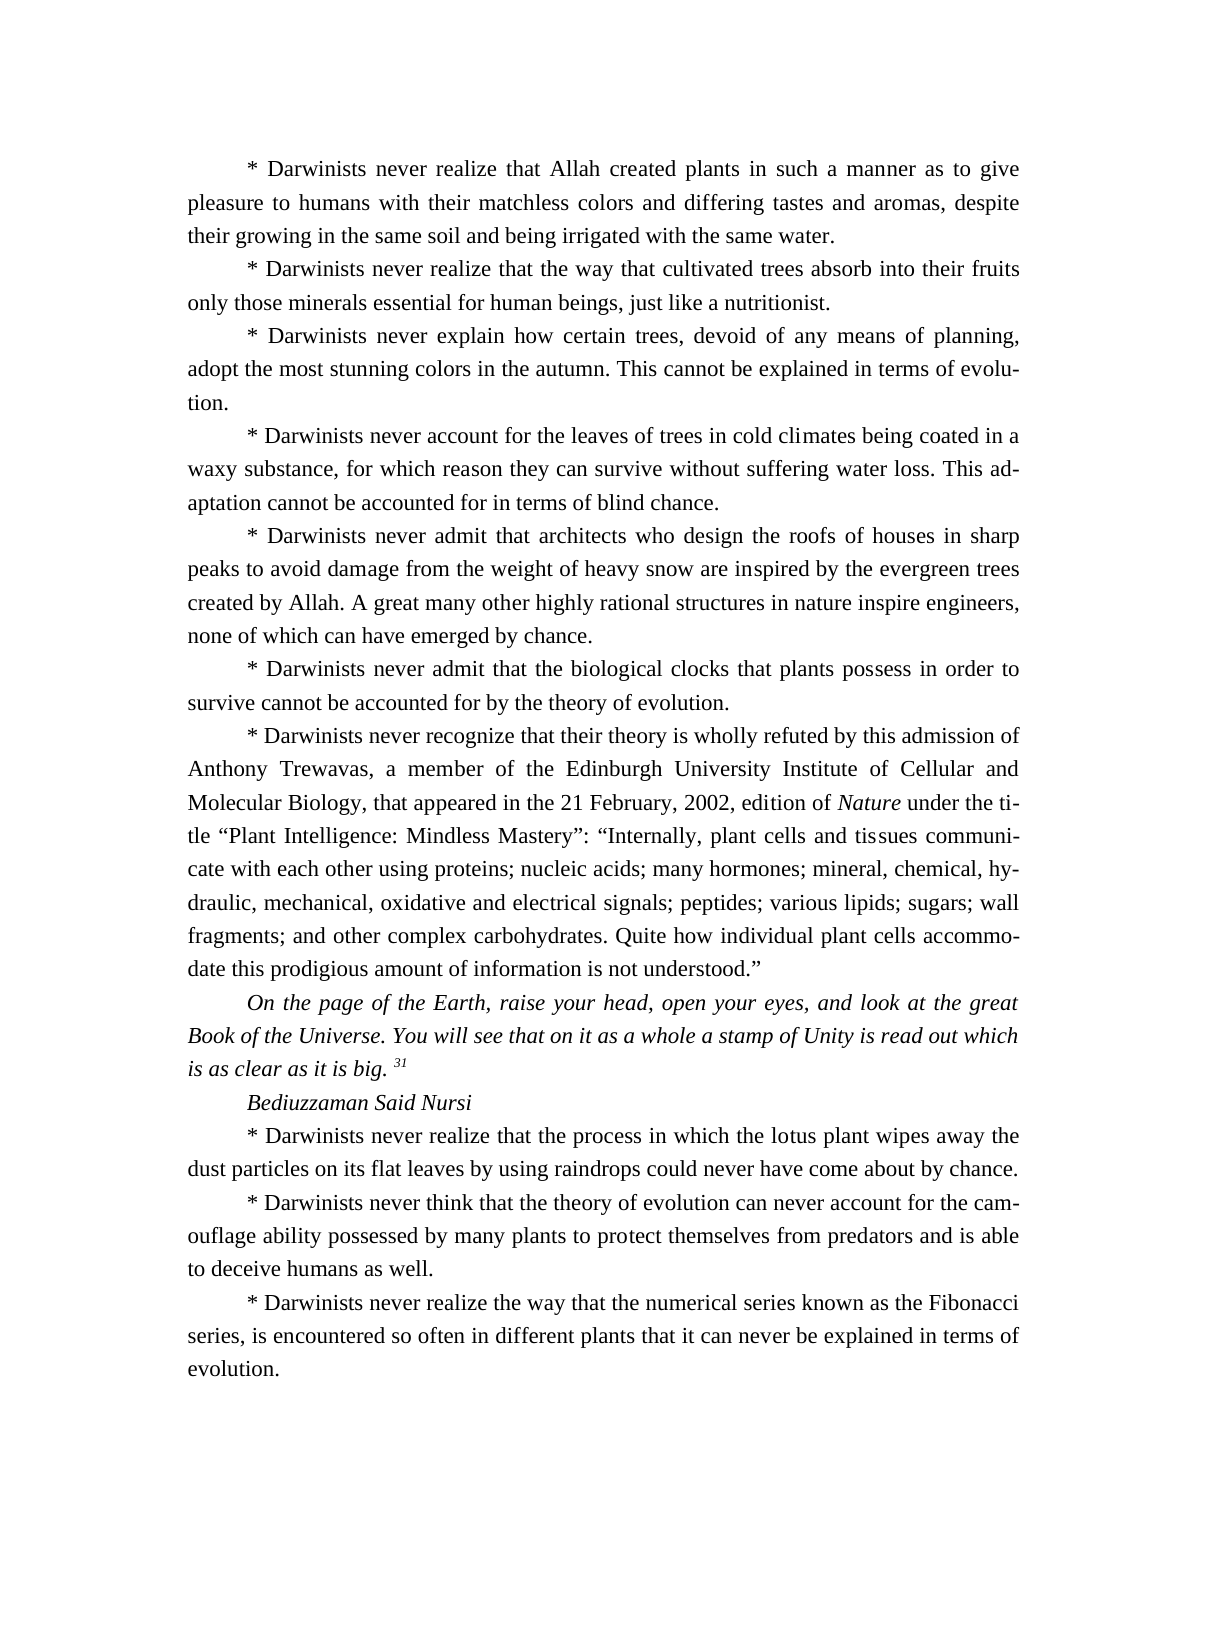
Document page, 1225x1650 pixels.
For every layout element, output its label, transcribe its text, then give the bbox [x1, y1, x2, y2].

text * Darwinists nev­er ad­mit that ar­chi­tects who de­sign the roofs of hous­es in sharp peaks to avoid dam­age from the weight of heavy snow are in­spired by the ev­er­green trees cre­at­ed by Allah. A great many oth­er high­ly ra­tion­al struc­tures in na­ture in­spire en­gi­neers, none of which can have emerged by chance. [187, 517, 1020, 650]
text Bediuzzaman Said Nursi [187, 1083, 1020, 1117]
text * Darwinists nev­er re­al­ize the way that the nu­mer­i­cal se­ries known as the Fibonacci se­ries, is en­coun­tered so of­ten in dif­fer­ent plants that it can nev­er be ex­plained in terms of ev­o­lu­tion. [187, 1283, 1020, 1383]
text * Darwinists nev­er re­al­ize that the proc­ess in which the lo­tus plant wip­es away the dust par­ti­cles on its flat leaves by us­ing rain­drops could nev­er have come about by chance. [187, 1117, 1020, 1183]
text * Darwinists nev­er ex­plain how cer­tain trees, de­void of any means of plan­ning, adopt the most stun­ning col­ors in the au­tumn. This can­not be ex­plained in terms of ev­o­lu­tion. [187, 317, 1020, 417]
text * Darwinists nev­er re­al­ize that Allah cre­at­ed plants in such a man­ner as to give pleas­ure to hu­mans with their match­less col­ors and dif­fer­ing tast­es and aro­mas, de­spite their grow­ing in the same soil and be­ing ir­ri­gat­ed with the same wa­ter. [187, 150, 1020, 250]
text * Darwinists nev­er ac­count for the leaves of trees in cold cli­mates be­ing coat­ed in a waxy sub­stance, for which rea­son they can sur­vive with­out suf­fer­ing wa­ter loss. This ad­ap­ta­tion can­not be ac­count­ed for in terms of blind chance. [187, 417, 1020, 517]
text On the page of the Earth, raise your head, open your eyes, and look at the great Book of the Universe. You will see that on it as a whole a stamp of Unity is read out which is as clear as it is big. 31 [187, 983, 1020, 1083]
text * Darwinists nev­er ad­mit that the bi­o­log­i­cal clocks that plants pos­sess in or­der to sur­vive can­not be ac­count­ed for by the the­o­ry of ev­o­lu­tion. [187, 650, 1020, 717]
text * Darwinists nev­er re­al­ize that the way that cul­ti­vat­ed trees ab­sorb in­to their fruits on­ly those min­er­als es­sen­tial for hu­man be­ings, just like a nu­tri­tion­ist. [187, 250, 1020, 317]
text * Darwinists nev­er think that the the­o­ry of ev­o­lu­tion can nev­er ac­count for the cam­ou­flage abil­i­ty pos­sessed by many plants to pro­tect them­selves from pred­a­tors and is able to de­ceive hu­mans as well. [187, 1183, 1020, 1283]
text * Darwinists nev­er recog­nize that their the­o­ry is whol­ly re­fut­ed by this ad­mis­sion of Anthony Trewavas, a mem­ber of the Edinburgh University Institute of Cellular and Molecular Biology, that ap­peared in the 21 February, 2002, edi­tion of Nature un­der the ti­tle “Plant Intelligence: Mindless Mastery”: “Internally, plant cells and tis­sues com­mu­ni­cate with each oth­er us­ing pro­teins; nu­cle­ic ac­ids; many hor­mones; min­er­al, chem­i­cal, hy­drau­lic, me­chan­i­cal, ox­i­da­tive and elec­tri­cal sig­nals; pep­tides; var­i­ous lip­ids; sug­ars; wall frag­ments; and oth­er com­plex car­bo­hy­drates. Quite how in­di­vid­u­al plant cells ac­com­mo­date this pro­di­gious amount of in­for­ma­tion is not un­der­stood.” [187, 717, 1020, 983]
